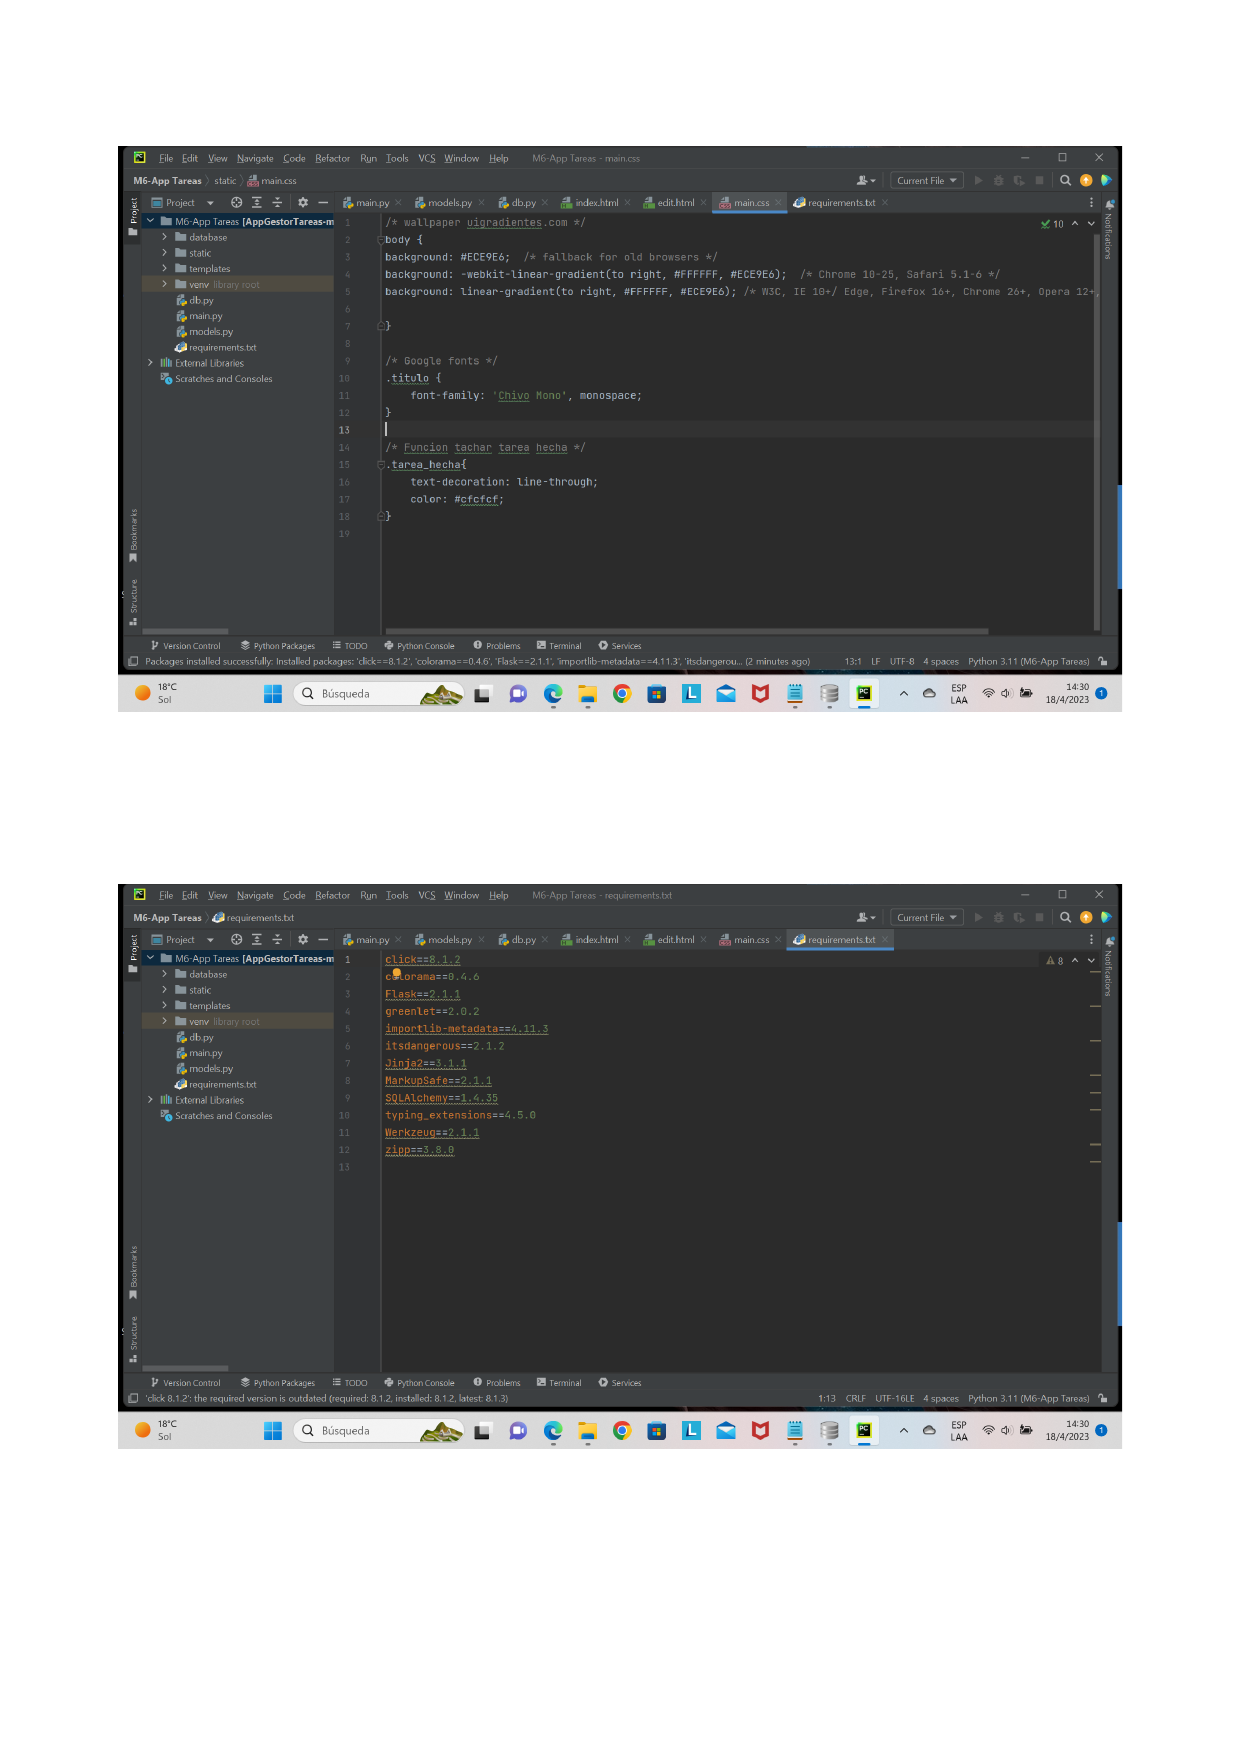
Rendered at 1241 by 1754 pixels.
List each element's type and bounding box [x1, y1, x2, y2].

picture [118, 884, 1123, 1449]
picture [118, 146, 1123, 712]
